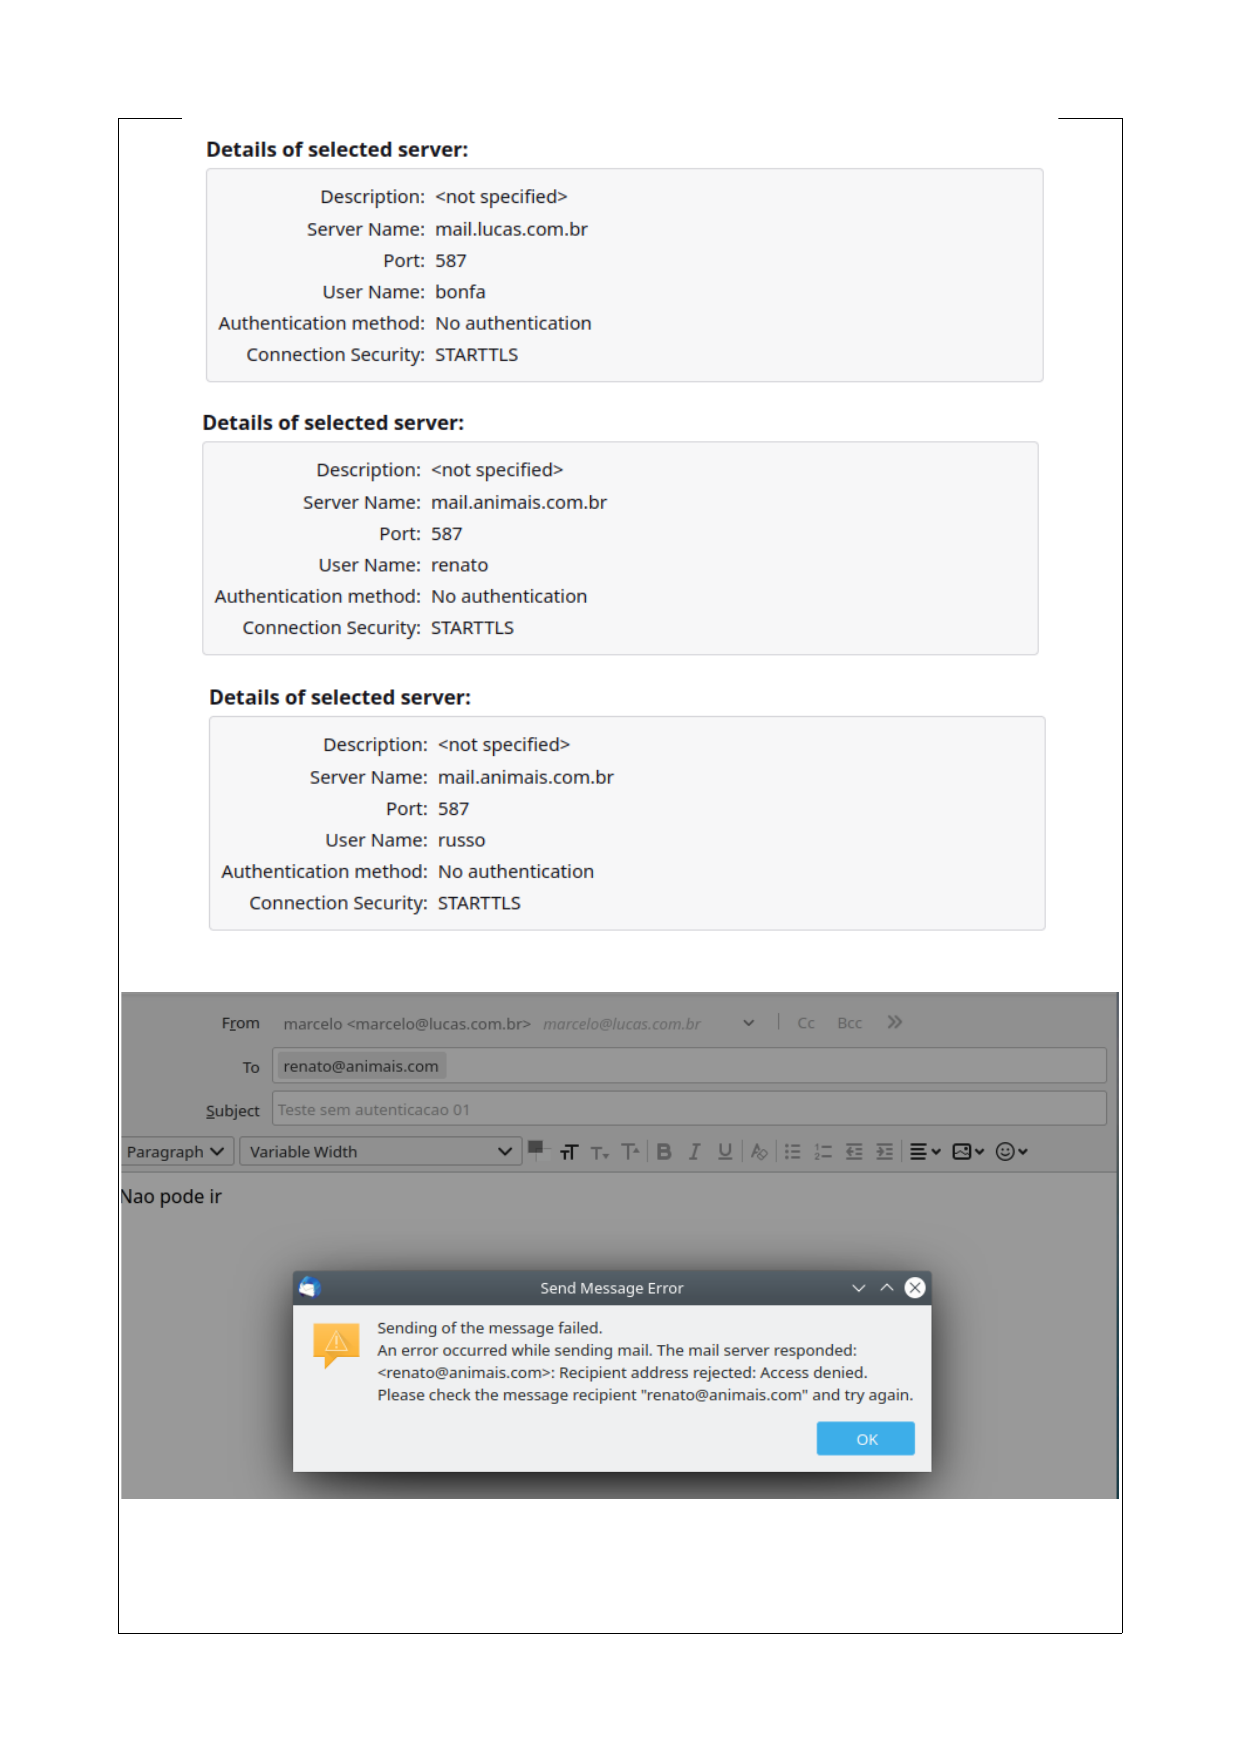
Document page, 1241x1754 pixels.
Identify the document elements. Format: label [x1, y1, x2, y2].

picture [182, 118, 1061, 956]
picture [121, 992, 1119, 1499]
